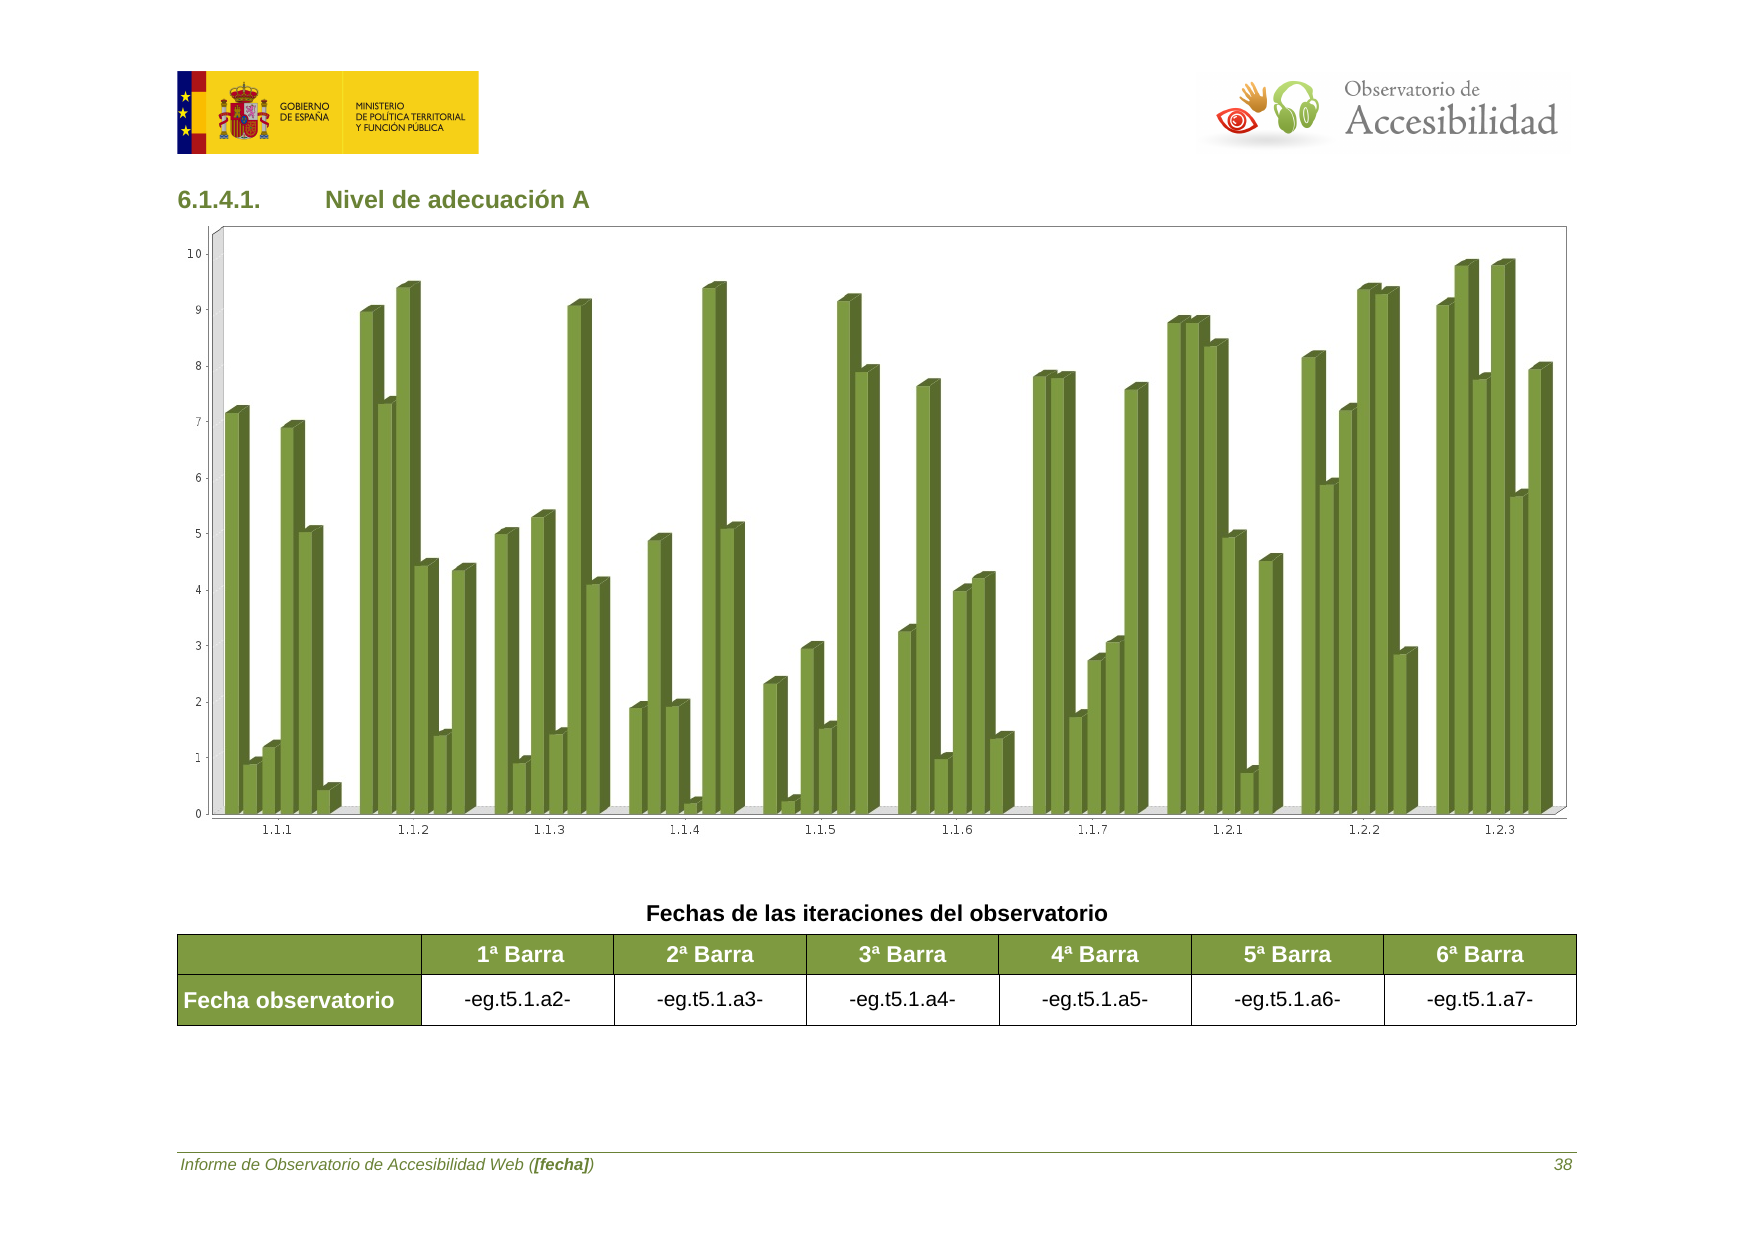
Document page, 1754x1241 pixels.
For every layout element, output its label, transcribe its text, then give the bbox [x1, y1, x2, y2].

table_header 4ª Barra [999, 935, 1191, 974]
table_cell -eg.t5.1.a5- [1000, 975, 1191, 1025]
table_header 5ª Barra [1192, 935, 1383, 974]
table_cell -eg.t5.1.a2- [422, 975, 614, 1025]
picture [177, 216, 1577, 842]
picture [1196, 72, 1572, 154]
table_cell Fecha observatorio [178, 975, 421, 1025]
table_cell -eg.t5.1.a7- [1385, 975, 1576, 1025]
table_header 3ª Barra [807, 935, 998, 974]
text Fechas de las iteraciones del observatorio [177, 900, 1577, 926]
table_header [178, 935, 421, 974]
table_cell -eg.t5.1.a3- [615, 975, 806, 1025]
subtitle Nivel de adecuación A [177, 185, 1577, 214]
table_cell -eg.t5.1.a4- [807, 975, 999, 1025]
table_cell -eg.t5.1.a6- [1192, 975, 1384, 1025]
picture [177, 71, 479, 154]
table_header 2ª Barra [614, 935, 806, 974]
table_header 6ª Barra [1384, 935, 1576, 974]
table_header 1ª Barra [422, 935, 613, 974]
